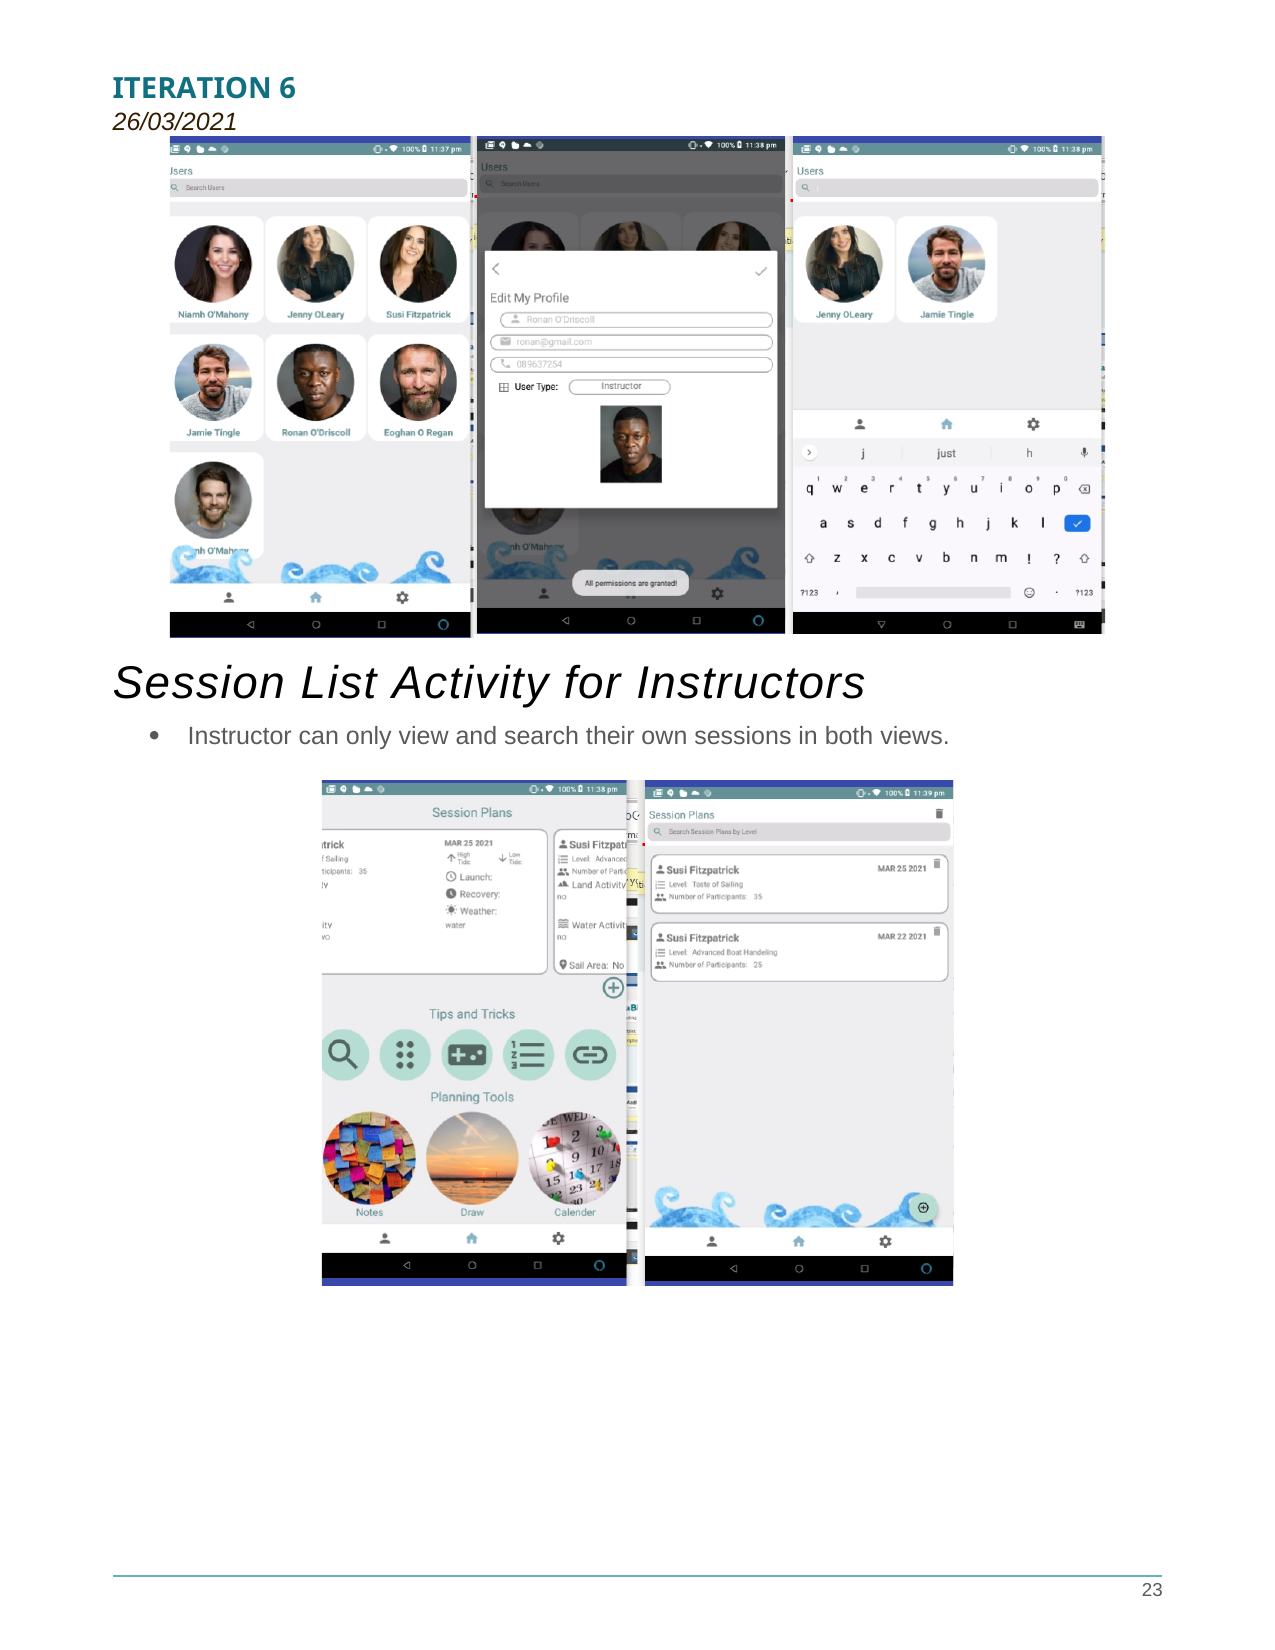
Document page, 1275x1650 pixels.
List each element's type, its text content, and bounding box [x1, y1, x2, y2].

subtitle Session List Activity for Instructors [112, 656, 1162, 708]
list Instructor can only view and search their own sessions in both views. [150, 721, 1162, 749]
